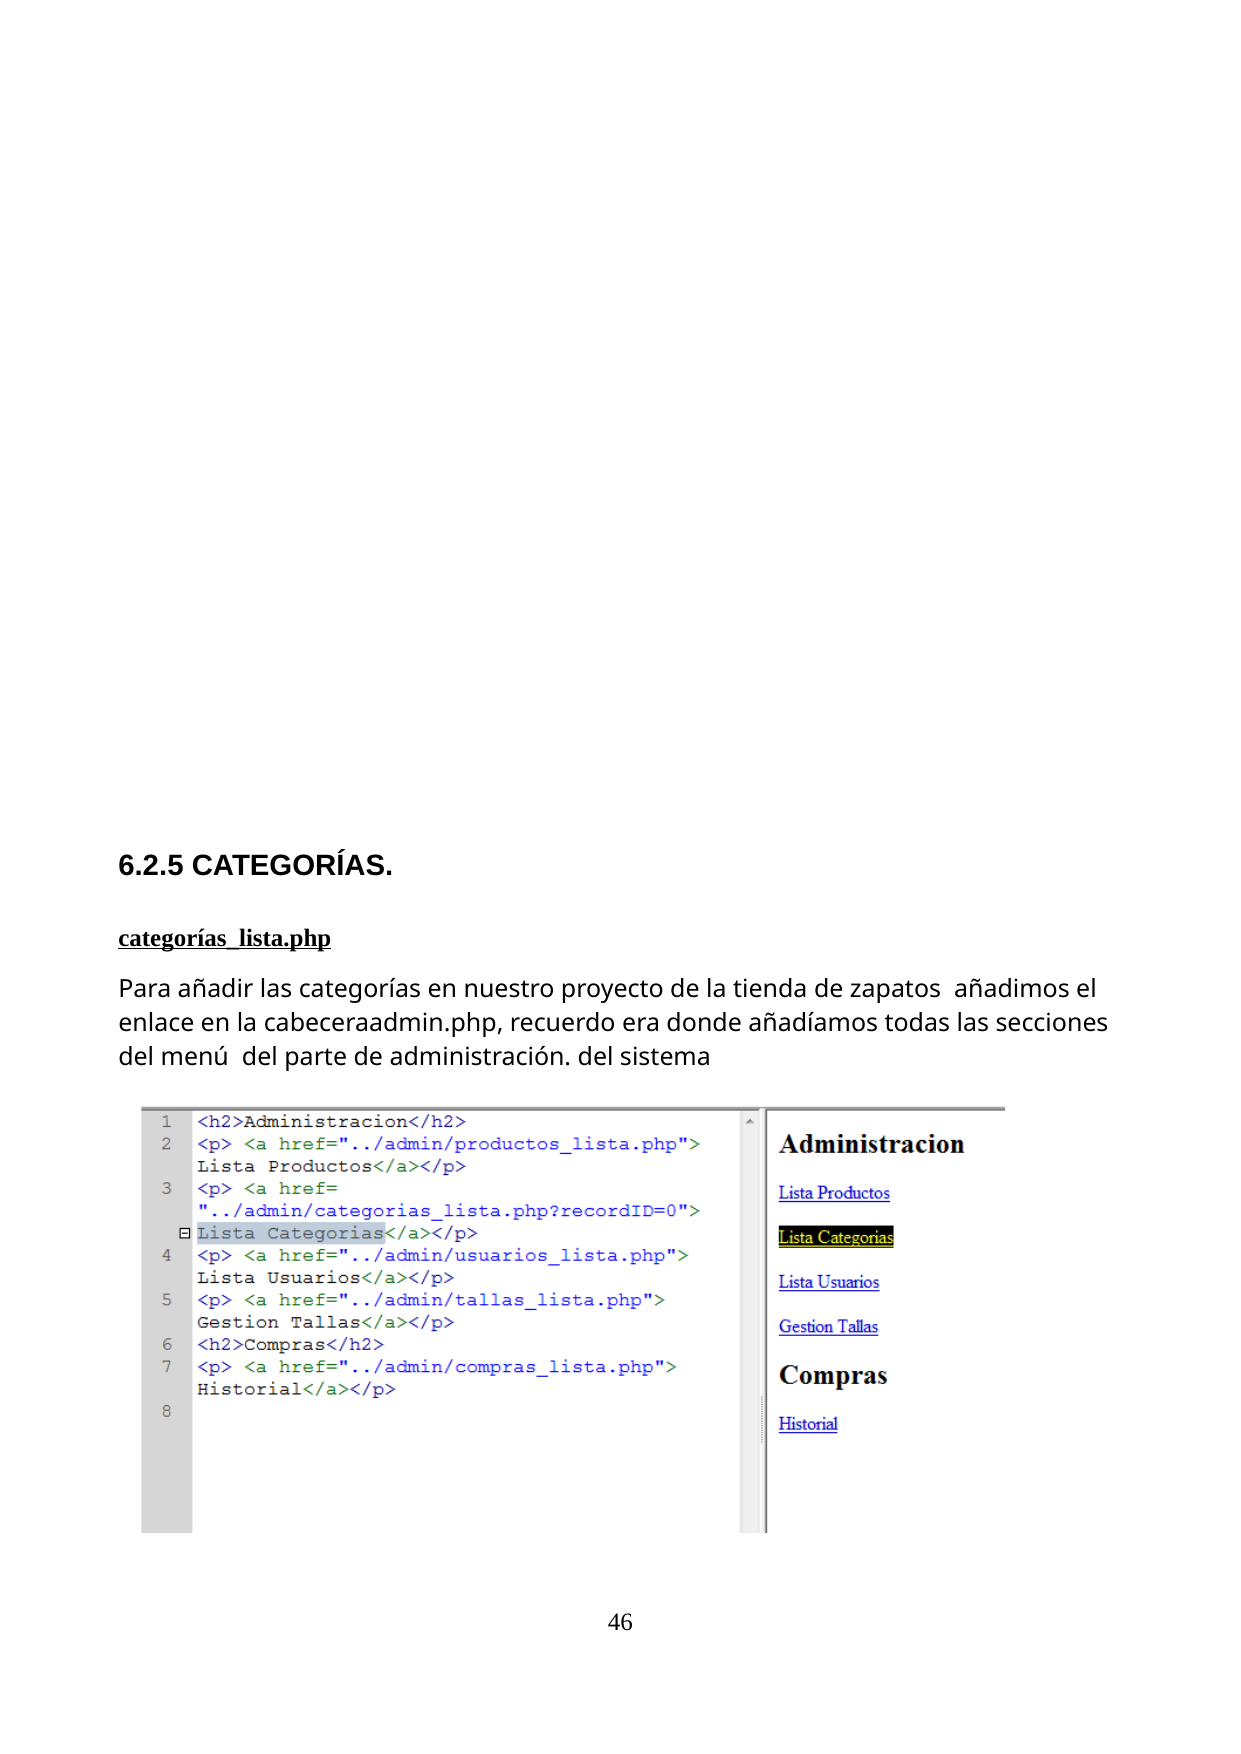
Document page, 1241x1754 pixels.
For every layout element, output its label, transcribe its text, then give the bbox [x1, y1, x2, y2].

picture [141, 1106, 1005, 1533]
text Para añadir las categorías en nuestro proyecto de la tienda de zapatos añadimos el enlace en la cabeceraadmin.php, recuerdo era donde añadíamos todas las secciones del menú del parte de administración. del sistema [118, 971, 1122, 1073]
text categorías_lista.php [118, 923, 1122, 952]
subtitle 6.2.5 CATEGORÍAS. [118, 848, 1122, 882]
